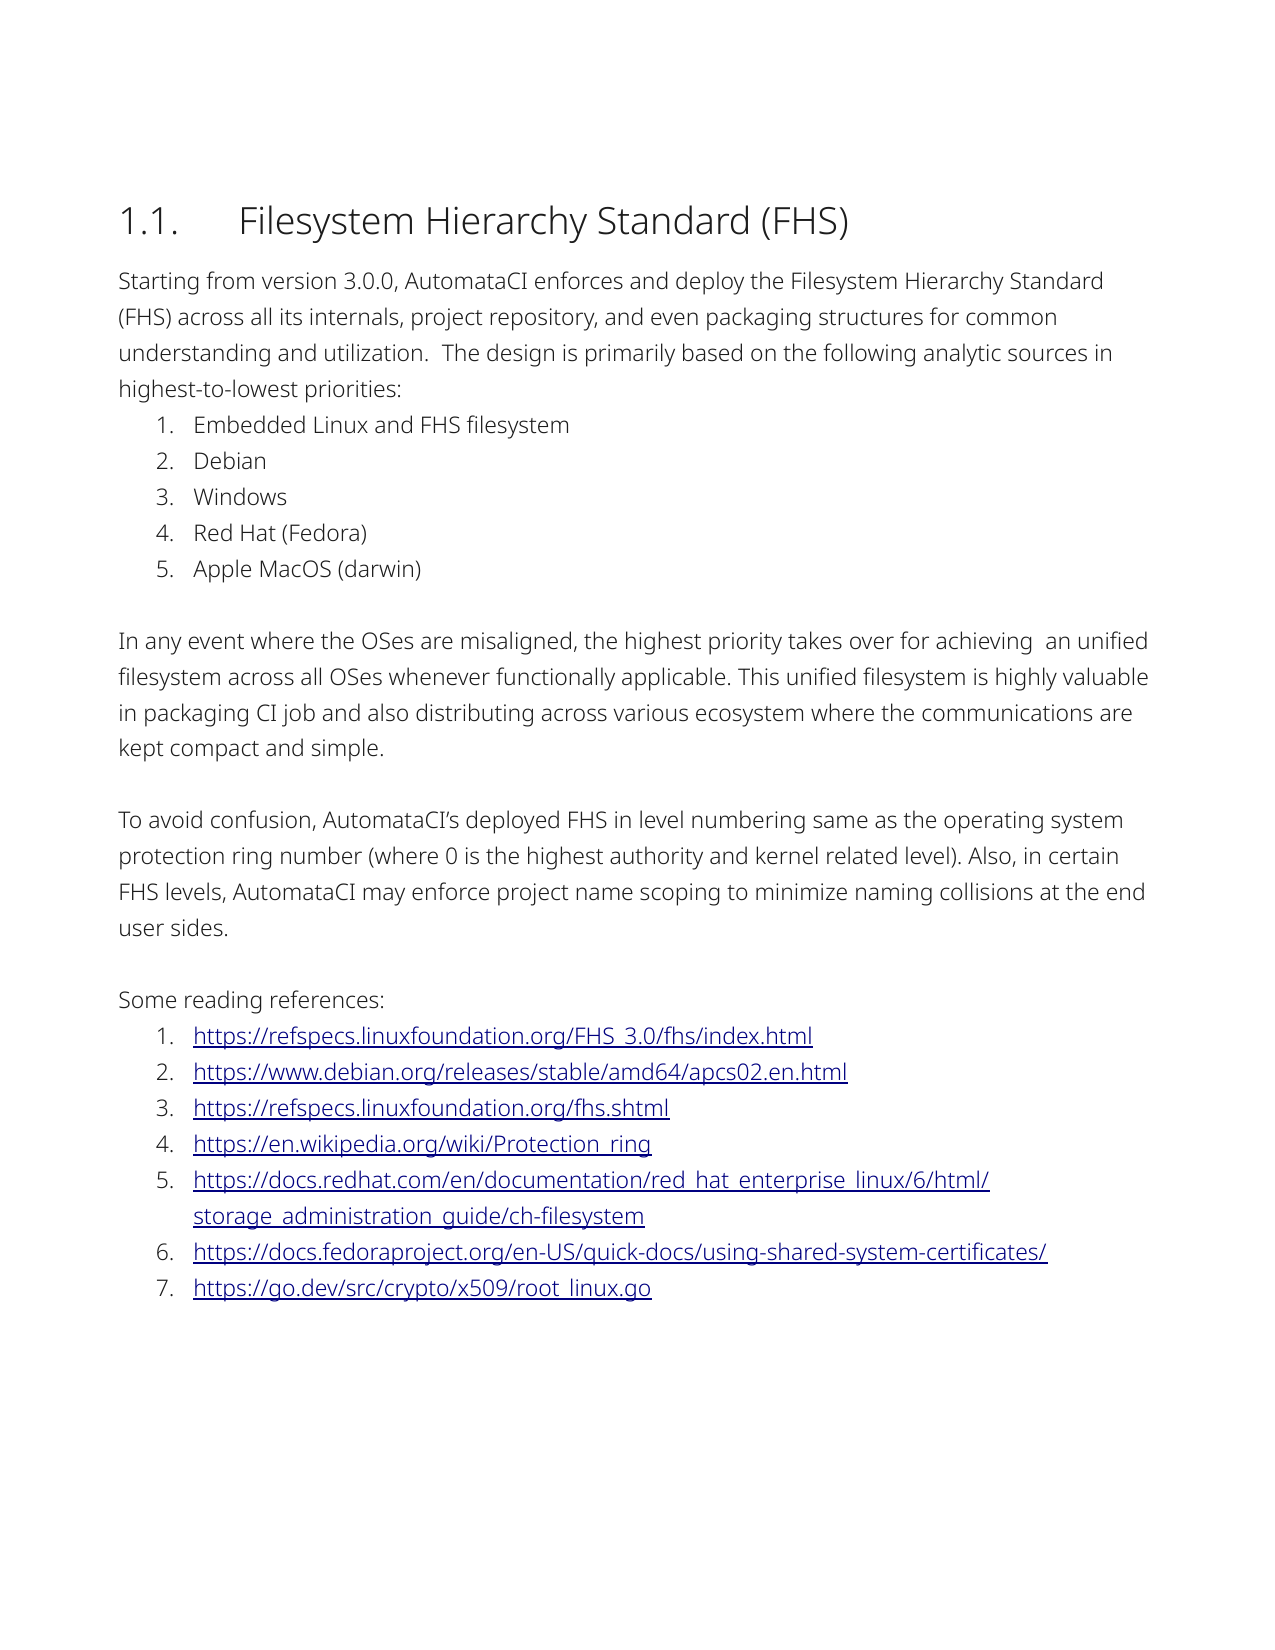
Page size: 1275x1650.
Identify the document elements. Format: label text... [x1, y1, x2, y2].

text In any event where the OSes are misaligned, the highest priority takes over for achieving an unified filesystem across all OSes whenever functionally applicable. This unified filesystem is highly valuable in packaging CI job and also distributing across various ecosystem where the communications are kept compact and simple. [118, 624, 1157, 764]
text Some reading references: [118, 984, 1157, 1015]
subtitle Filesystem Hierarchy Standard (FHS) [118, 194, 1157, 246]
list https://refspecs.linuxfoundation.org/FHS_3.0/fhs/index.html [156, 1020, 1157, 1051]
list Apple MacOS (darwin) [156, 553, 1157, 584]
list https://docs.redhat.com/en/documentation/red_hat_enterprise_linux/6/html/storage_administration_guide/ch-filesystem [156, 1164, 1157, 1231]
text Starting from version 3.0.0, AutomataCI enforces and deploy the Filesystem Hierarchy Standard (FHS) across all its internals, project repository, and even packaging structures for common understanding and utilization. The design is primarily based on the following analytic sources in highest-to-lowest priorities: [118, 265, 1157, 404]
list Windows [156, 481, 1157, 512]
list Red Hat (Fedora) [156, 517, 1157, 548]
list Debian [156, 445, 1157, 476]
list https://en.wikipedia.org/wiki/Protection_ring [156, 1128, 1157, 1159]
list https://go.dev/src/crypto/x509/root_linux.go [156, 1271, 1157, 1303]
list https://refspecs.linuxfoundation.org/fhs.shtml [156, 1092, 1157, 1123]
list Embedded Linux and FHS filesystem [156, 409, 1157, 440]
list https://www.debian.org/releases/stable/amd64/apcs02.en.html [156, 1056, 1157, 1087]
list https://docs.fedoraproject.org/en-US/quick-docs/using-shared-system-certificates/ [156, 1236, 1157, 1267]
text To avoid confusion, AutomataCI’s deployed FHS in level numbering same as the operating system protection ring number (where 0 is the highest authority and kernel related level). Also, in certain FHS levels, AutomataCI may enforce project name scoping to minimize naming collisions at the end user sides. [118, 804, 1157, 943]
